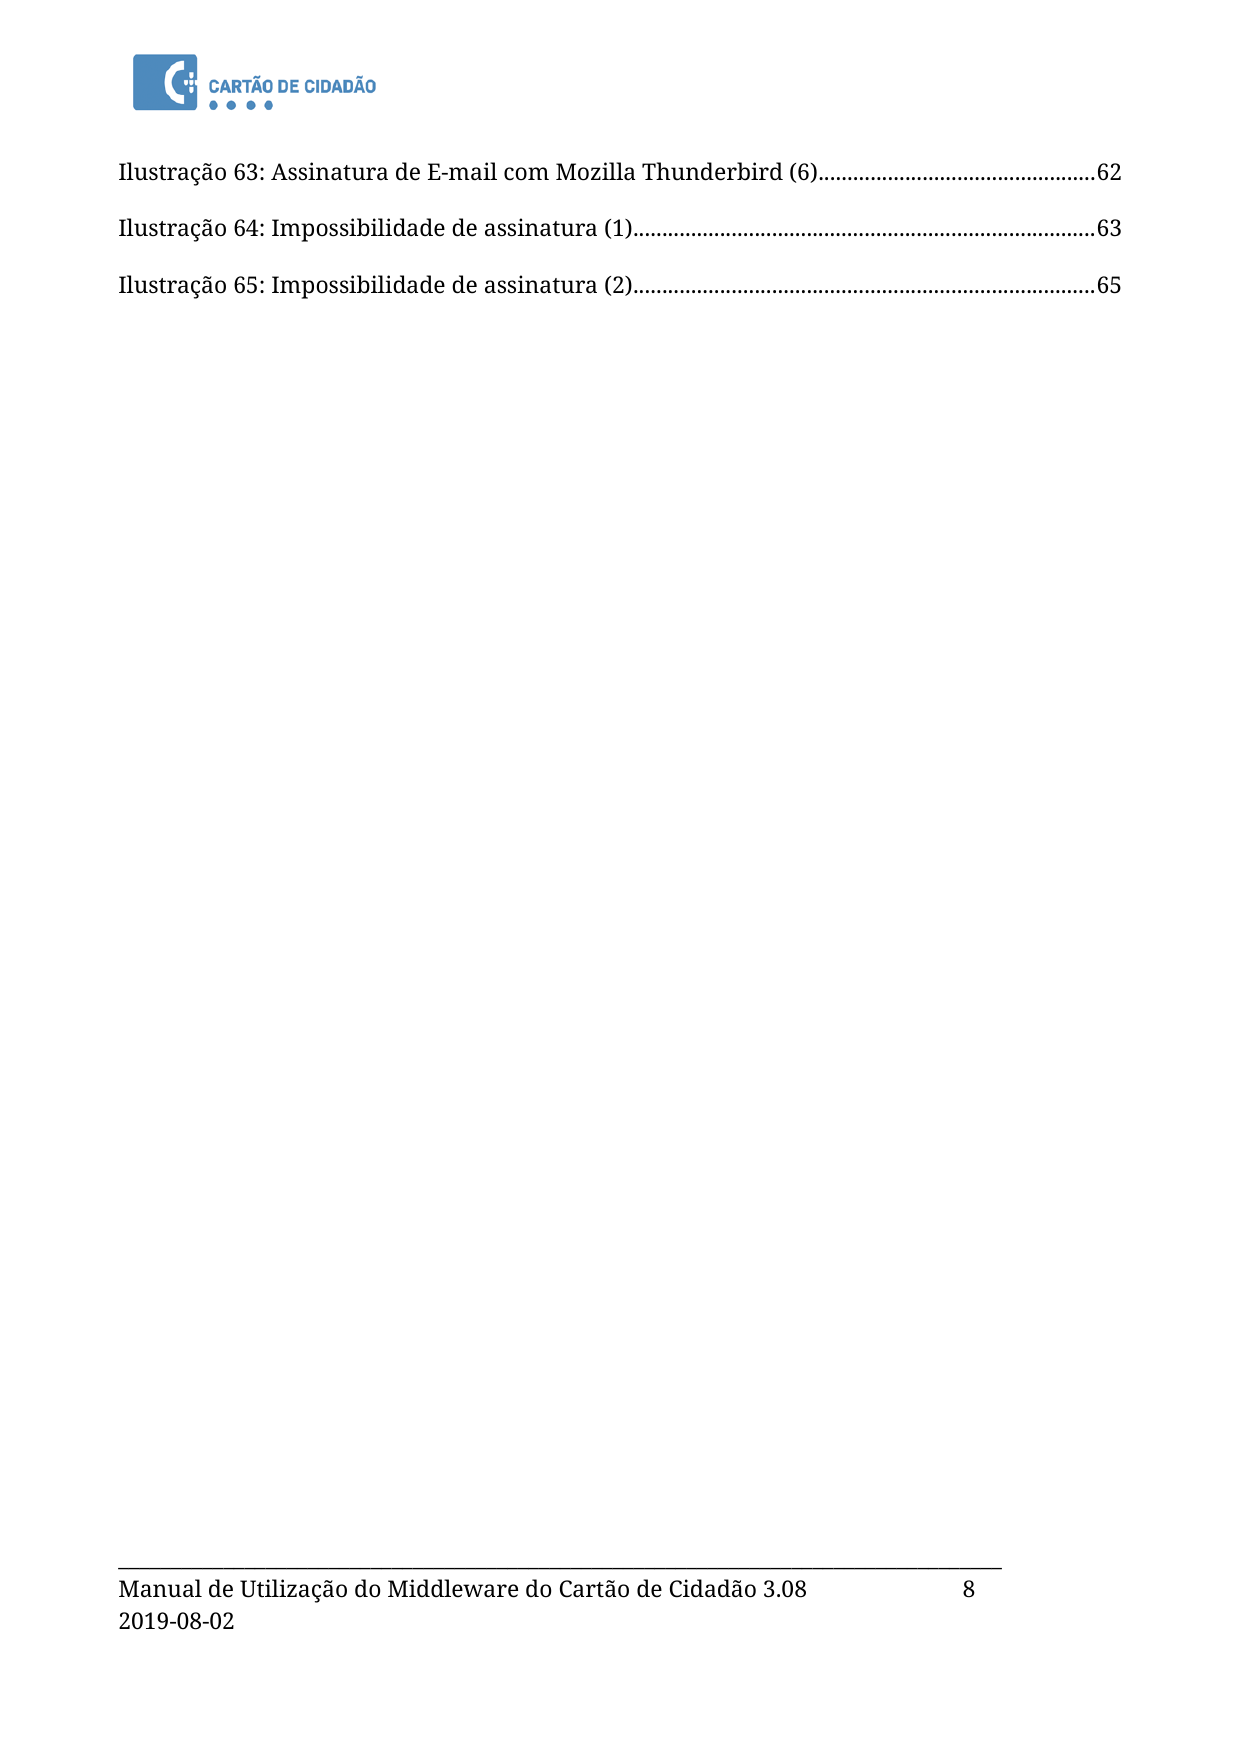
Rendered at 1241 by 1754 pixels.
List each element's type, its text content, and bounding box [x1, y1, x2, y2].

picture [130, 47, 423, 118]
text Ilustração 65: Impossibilidade de assinatura (2) 65 [118, 269, 1122, 300]
text Ilustração 64: Impossibilidade de assinatura (1) 63 [118, 212, 1122, 243]
text Ilustração 63: Assinatura de E-mail com Mozilla Thunderbird (6) 62 [118, 155, 1122, 187]
